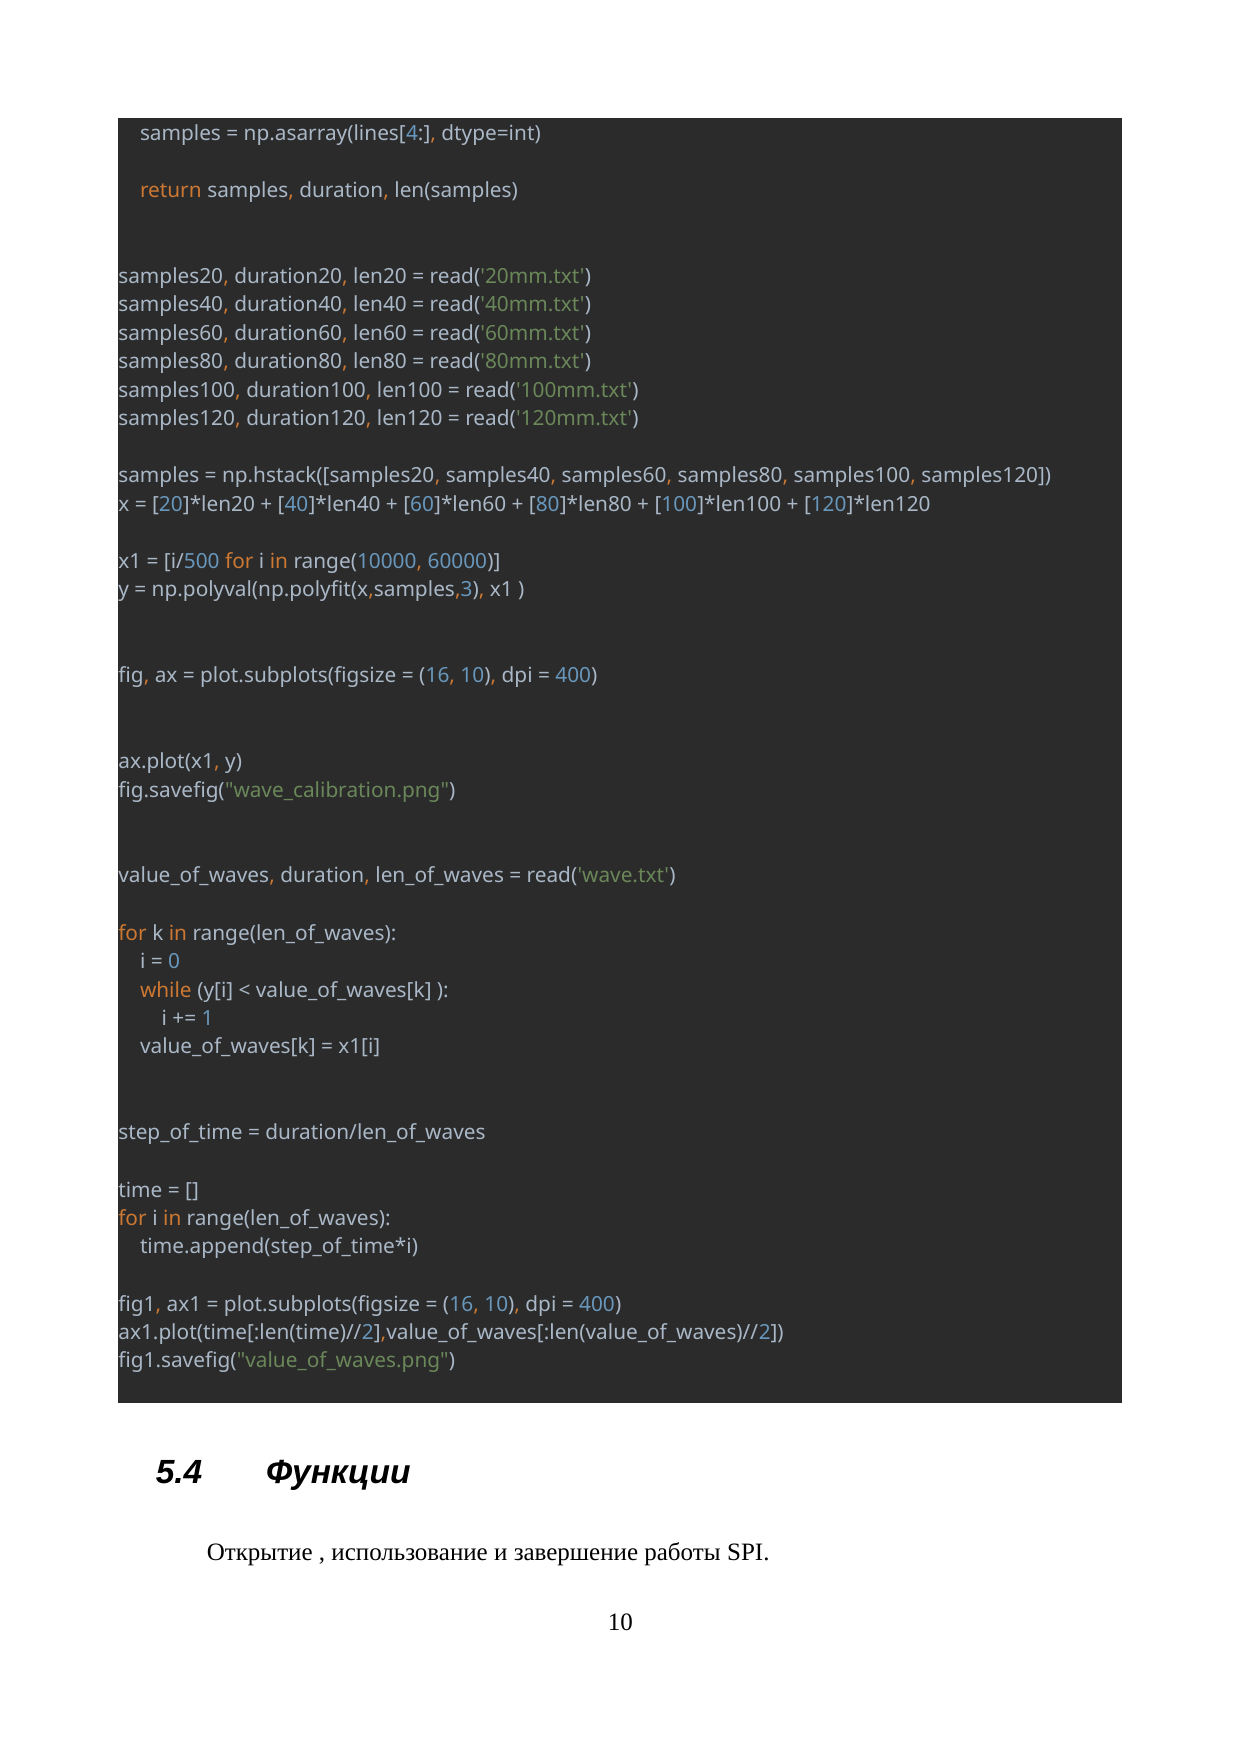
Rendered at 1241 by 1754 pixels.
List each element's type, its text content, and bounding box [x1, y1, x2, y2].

text Открытие , использование и завершение работы SPI. [148, 1537, 1093, 1565]
text samples = np.asarray(lines[4:], dtype=int) return samples, duration, len(samples) samples20, duration20, len20 = read('20mm.txt') samples40, duration40, len40 = read('40mm.txt') samples60, duration60, len60 = read('60mm.txt') samples80, duration80, len80 = read('80mm.txt') samples100, duration100, len100 = read('100mm.txt') samples120, duration120, len120 = read('120mm.txt') samples = np.hstack([samples20, samples40, samples60, samples80, samples100, samples120]) x = [20]*len20 + [40]*len40 + [60]*len60 + [80]*len80 + [100]*len100 + [120]*len120 x1 = [i/500 for i in range(10000, 60000)] y = np.polyval(np.polyfit(x,samples,3), x1 ) fig, ax = plot.subplots(figsize = (16, 10), dpi = 400) ax.plot(x1, y) fig.savefig("wave_calibration.png") value_of_waves, duration, len_of_waves = read('wave.txt') for k in range(len_of_waves): i = 0 while (y[i] < value_of_waves[k] ): i += 1 value_of_waves[k] = x1[i] step_of_time = duration/len_of_waves time = [] for i in range(len_of_waves): time.append(step_of_time*i) fig1, ax1 = plot.subplots(figsize = (16, 10), dpi = 400) ax1.plot(time[:len(time)//2],value_of_waves[:len(value_of_waves)//2]) fig1.savefig("value_of_waves.png") [118, 118, 1122, 1403]
subtitle Функции [156, 1452, 1122, 1491]
